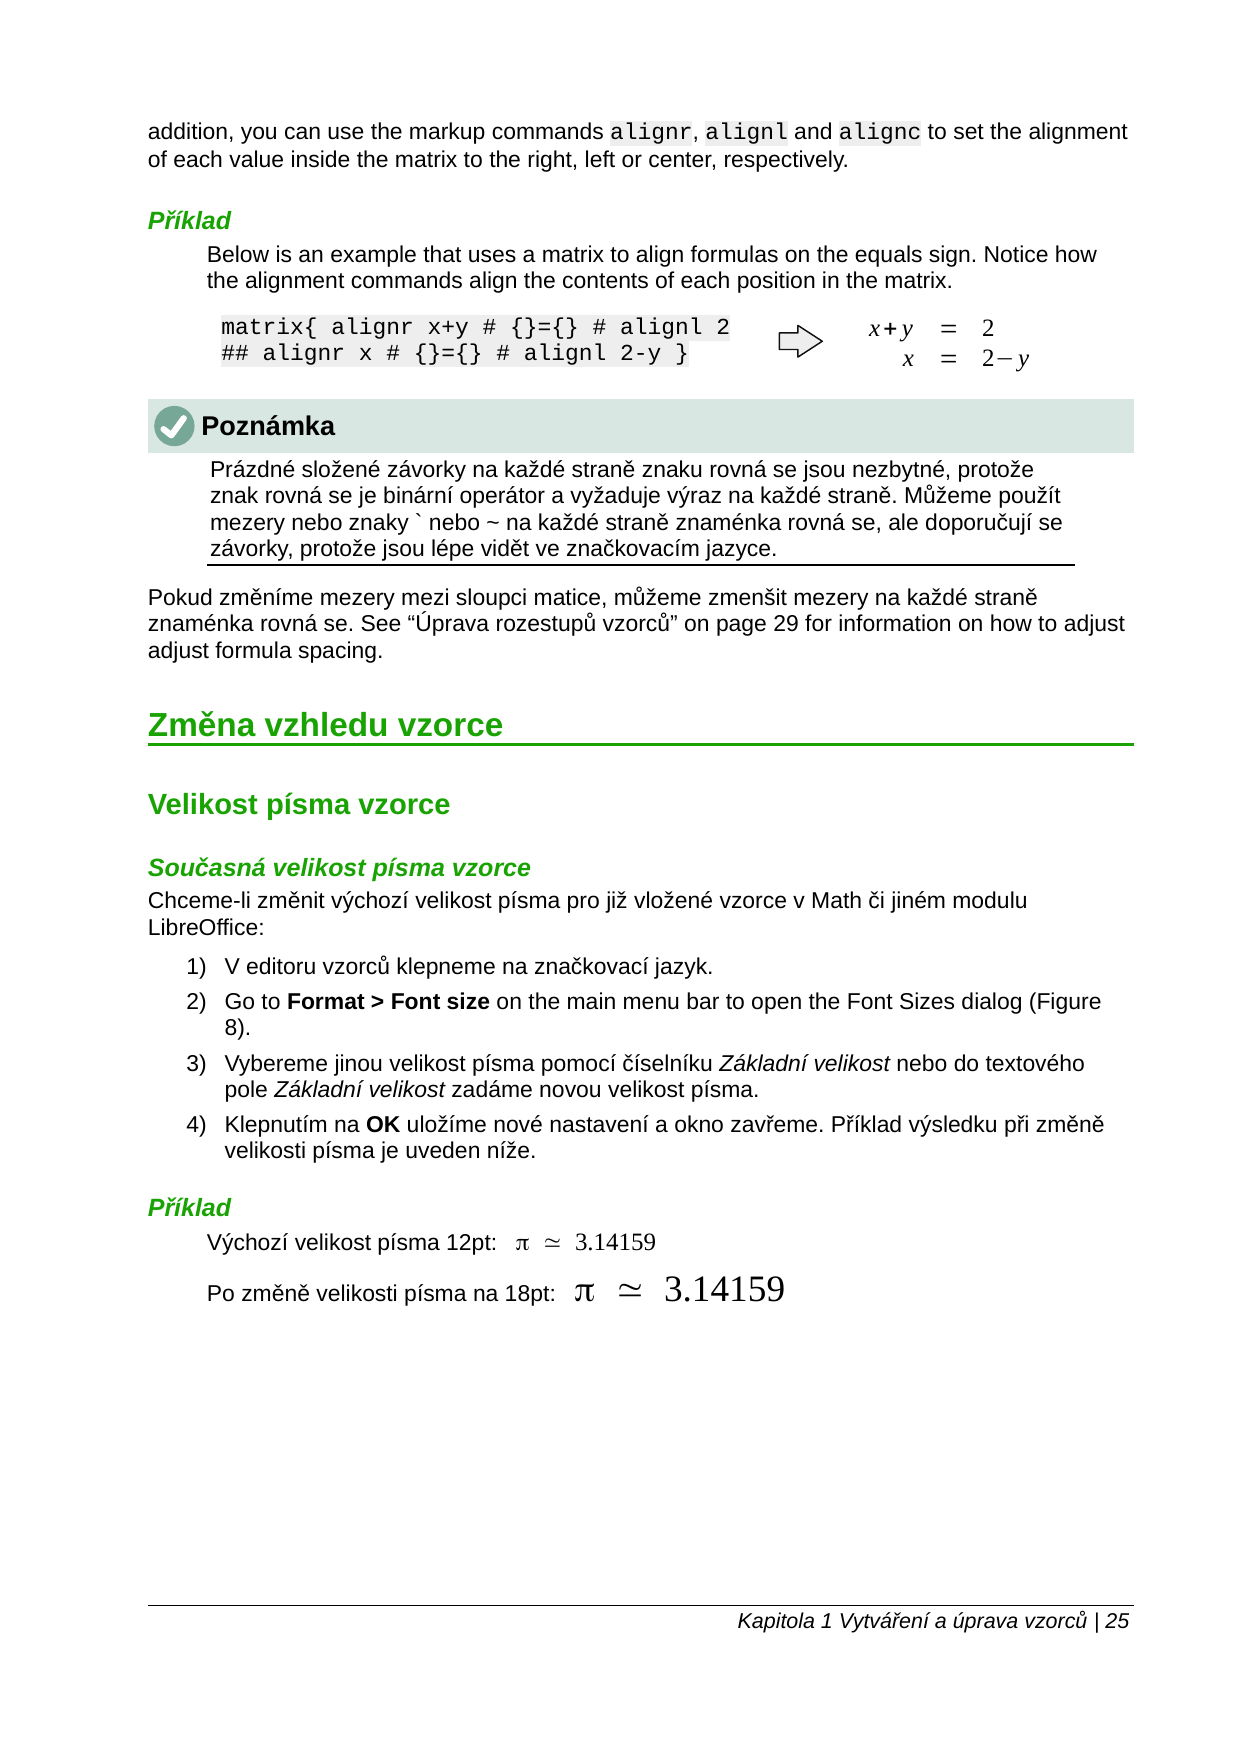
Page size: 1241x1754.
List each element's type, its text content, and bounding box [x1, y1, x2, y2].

table_header matrix{ alignr x+y # {}={} # alignl 2 ## alignr x # {}={} # alignl 2-y } [204, 306, 762, 382]
text Výchozí velikost písma 12pt: [207, 1228, 1134, 1256]
table_header [762, 306, 833, 382]
text Po změně velikosti písma na 18pt: [207, 1268, 1134, 1309]
subtitle Příklad [148, 1193, 1134, 1222]
subtitle Současná velikost písma vzorce [148, 853, 1134, 882]
list Klepnutím na OK uložíme nové nastavení a okno zavřeme. Příklad výsledku při změně velikosti písma je uveden níže. [207, 1111, 1134, 1164]
text addition, you can use the markup commands alignr, alignl and alignc to set the alignment of each value inside the matrix to the right, left or center, respectively. [148, 118, 1134, 173]
subtitle Velikost písma vzorce [148, 787, 1134, 820]
text Chceme-li změnit výchozí velikost písma pro již vložené vzorce v Math či jiném modulu LibreOffice: [148, 887, 1134, 940]
subtitle Změna vzhledu vzorce [148, 705, 1134, 743]
list Vybereme jinou velikost písma pomocí číselníku Základní velikost nebo do textového pole Základní velikost zadáme novou velikost písma. [207, 1049, 1134, 1102]
text Below is an example that uses a matrix to align formulas on the equals sign. Notice how the alignment commands align the contents of each position in the matrix. [207, 241, 1134, 293]
text Prázdné složené závorky na každé straně znaku rovná se jsou nezbytné, protože znak rovná se je binární operátor a vyžaduje výraz na každé straně. Můžeme použít mezery nebo znaky ` nebo ~ na každé straně znaménka rovná se, ale doporučují se závorky, protože jsou lépe vidět ve značkovacím jazyce. [207, 453, 1075, 564]
list Go to Format > Font size on the main menu bar to open the Font Sizes dialog (Figure 8). [207, 988, 1134, 1041]
subtitle Příklad [148, 206, 1134, 235]
subtitle Poznámka [148, 399, 1134, 453]
text Pokud změníme mezery mezi sloupci matice, můžeme zmenšit mezery na každé straně znaménka rovná se. See “Adjusting formula spacing” on page 29 for information on how to adjust adjust formula spacing. [148, 584, 1134, 663]
table_header [833, 306, 1078, 382]
list V editoru vzorců klepneme na značkovací jazyk. [207, 953, 1134, 979]
